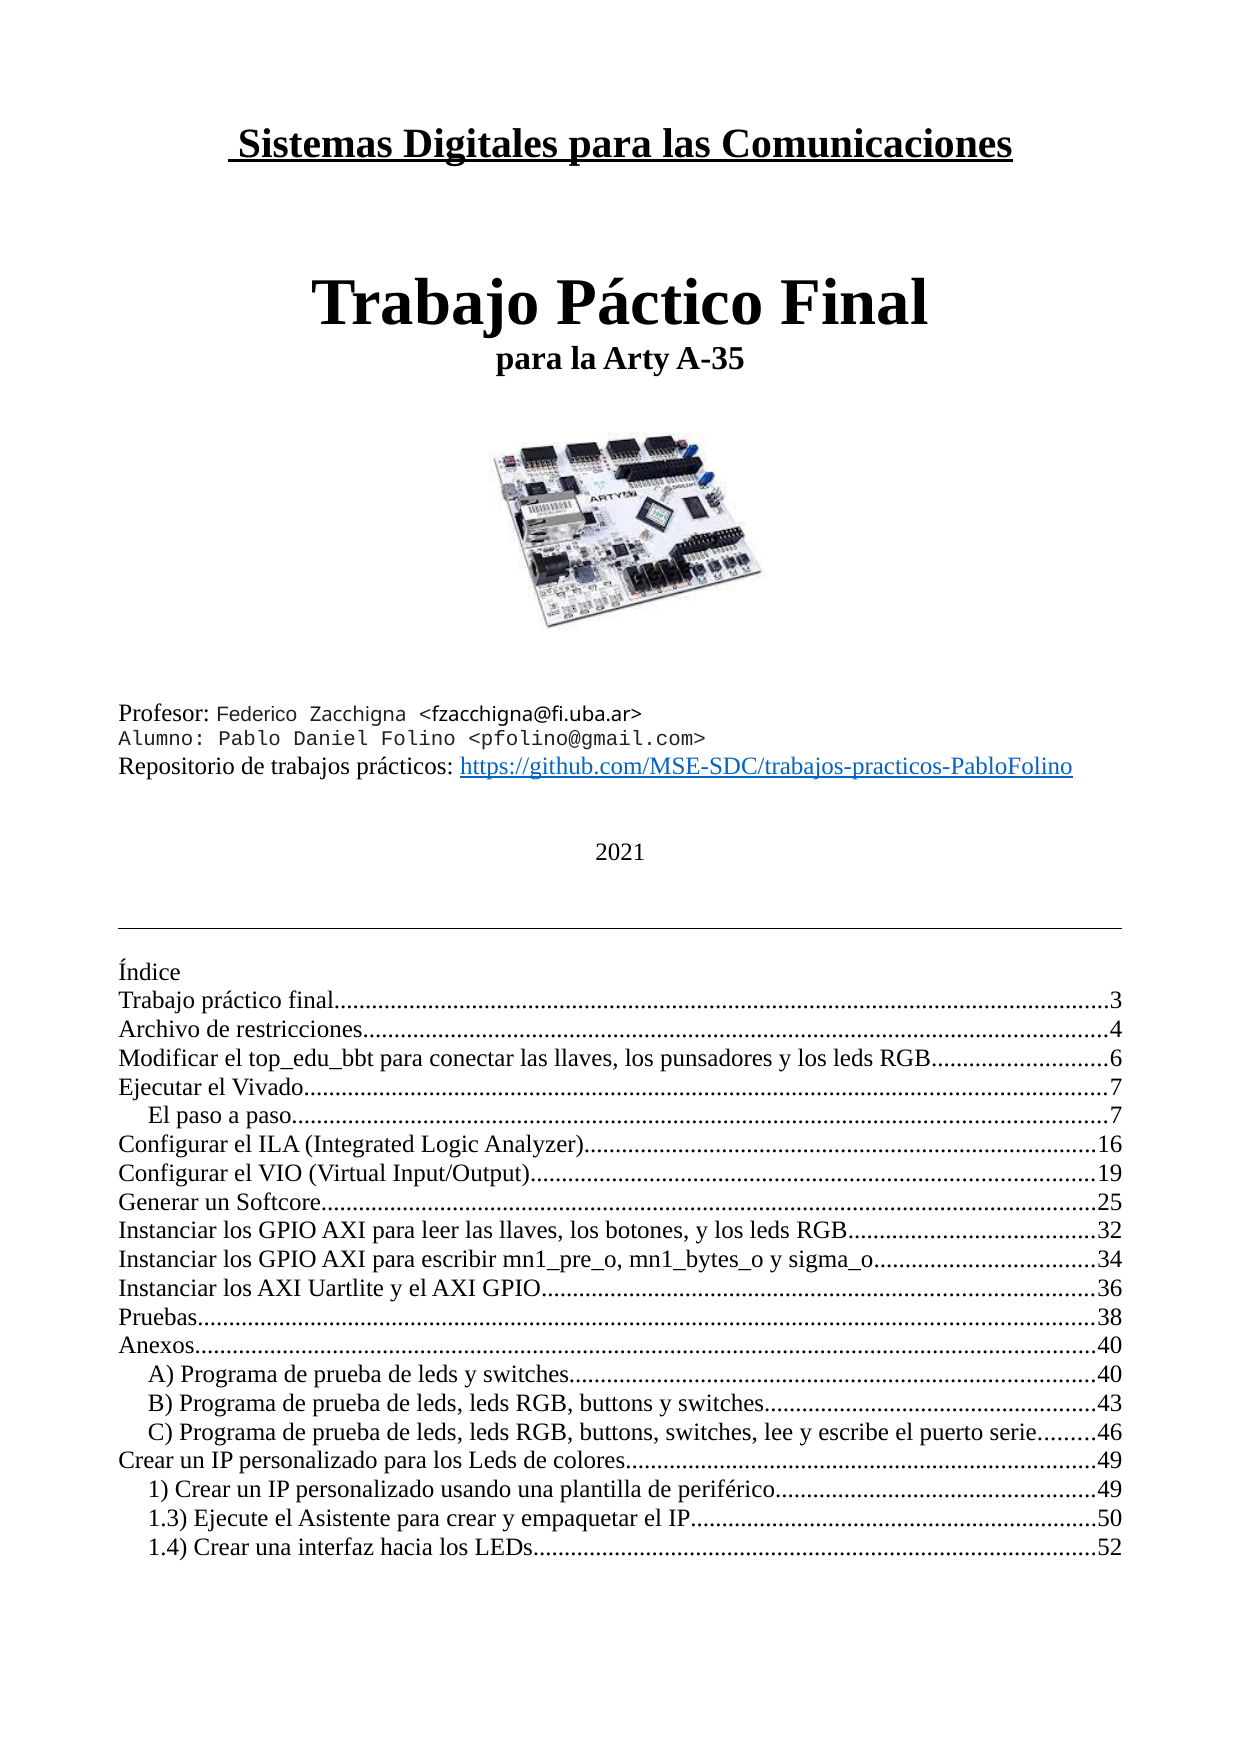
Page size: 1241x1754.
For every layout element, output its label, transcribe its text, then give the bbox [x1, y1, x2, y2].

text El paso a paso 7 [148, 1101, 1122, 1129]
text B) Programa de prueba de leds, leds RGB, buttons y switches 43 [148, 1388, 1122, 1417]
text Sistemas Digitales para las Comunicaciones [118, 118, 1122, 166]
text Instanciar los GPIO AXI para escribir mn1_pre_o, mn1_bytes_o y sigma_o 34 [118, 1244, 1122, 1273]
text Trabajo práctico final 3 [118, 986, 1122, 1014]
text Anexos 40 [118, 1331, 1122, 1359]
text Modificar el top_edu_bbt para conectar las llaves, los punsadores y los leds RGB 6 [118, 1043, 1122, 1072]
text Configurar el VIO (Virtual Input/Output) 19 [118, 1158, 1122, 1187]
text para la Arty A-35 [118, 338, 1122, 377]
text Repositorio de trabajos prácticos: https://github.com/MSE-SDC/trabajos-practicos-PabloFolino [118, 751, 1122, 780]
text Archivo de restricciones 4 [118, 1014, 1122, 1043]
text Configurar el ILA (Integrated Logic Analyzer) 16 [118, 1129, 1122, 1158]
picture [489, 393, 767, 671]
text Pruebas 38 [118, 1302, 1122, 1331]
text Generar un Softcore 25 [118, 1187, 1122, 1216]
text 1) Crear un IP personalizado usando una plantilla de periférico 49 [148, 1474, 1122, 1503]
text 1.4) Crear una interfaz hacia los LEDs 52 [148, 1532, 1122, 1561]
text Crear un IP personalizado para los Leds de colores 49 [118, 1446, 1122, 1474]
text 2021 [118, 837, 1122, 866]
text Alumno: Pablo Daniel Folino <pfolino@gmail.com> [118, 727, 1122, 751]
text Instanciar los GPIO AXI para leer las llaves, los botones, y los leds RGB 32 [118, 1216, 1122, 1244]
text Instanciar los AXI Uartlite y el AXI GPIO 36 [118, 1273, 1122, 1302]
text Profesor: Federico Zacchigna <fzacchigna@fi.uba.ar> [118, 698, 1122, 727]
text C) Programa de prueba de leds, leds RGB, buttons, switches, lee y escribe el puerto serie 46 [148, 1417, 1122, 1446]
text 1.3) Ejecute el Asistente para crear y empaquetar el IP 50 [148, 1503, 1122, 1532]
text A) Programa de prueba de leds y switches 40 [148, 1359, 1122, 1388]
text Ejecutar el Vivado 7 [118, 1072, 1122, 1101]
text Trabajo Páctico Final [118, 262, 1122, 338]
text Índice [118, 957, 1122, 986]
